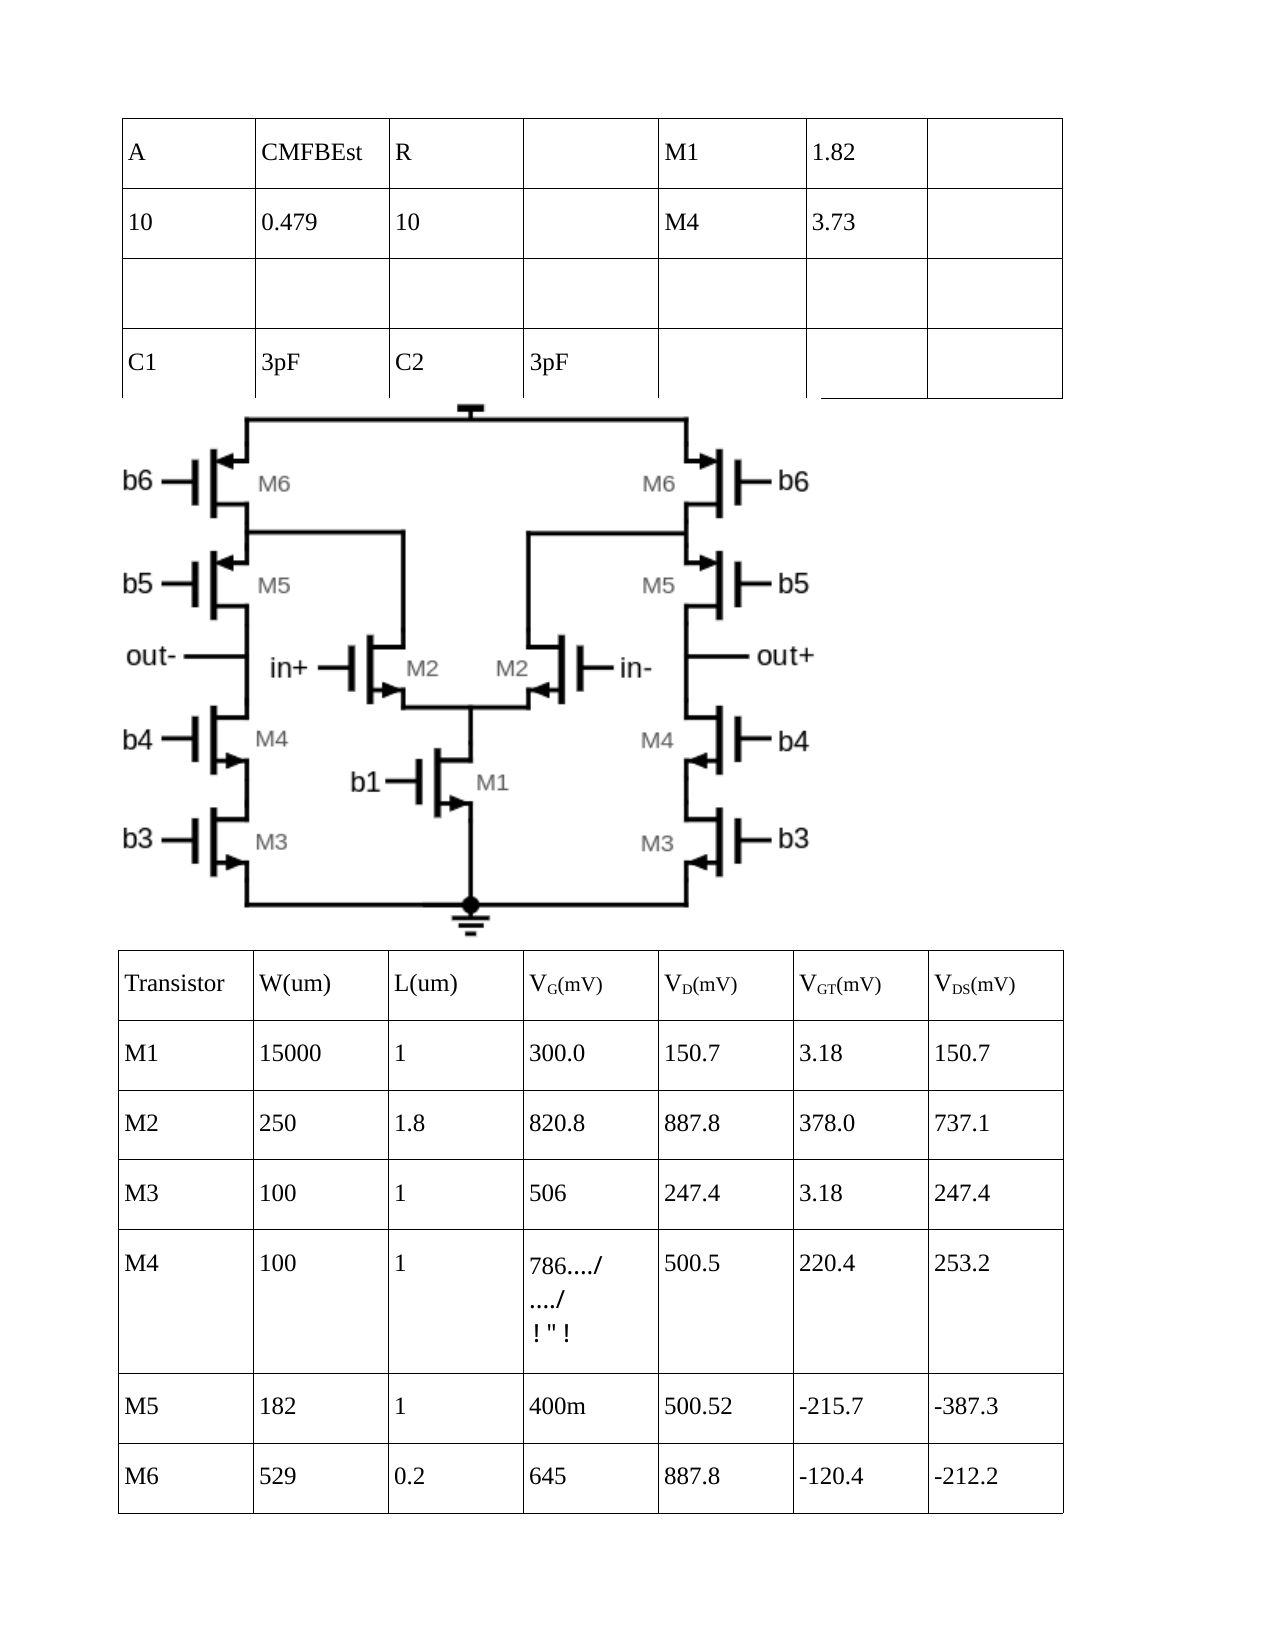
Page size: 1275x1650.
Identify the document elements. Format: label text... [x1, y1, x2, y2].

table_cell 300.0 [524, 1021, 658, 1089]
table_cell [256, 259, 389, 328]
table_cell 500.52 [659, 1374, 793, 1442]
table_cell -387.3 [929, 1374, 1063, 1442]
table_cell 10 [123, 189, 255, 258]
table_header Transistor [119, 951, 253, 1019]
table_cell M1 [659, 119, 806, 188]
table_cell [807, 259, 927, 328]
table_cell 887.8 [659, 1091, 793, 1159]
table_cell 150.7 [929, 1021, 1063, 1089]
table_cell M3 [119, 1160, 253, 1229]
table_cell [928, 329, 1062, 398]
table_cell 378.0 [794, 1091, 928, 1159]
table_cell 150.7 [659, 1021, 793, 1089]
table_cell 10 [390, 189, 523, 258]
table_cell A [123, 119, 255, 188]
table_cell 786..../ ..../ !"! [524, 1230, 658, 1373]
table_cell 182 [254, 1374, 388, 1442]
table_cell 3pF [524, 329, 658, 398]
table_cell 500.5 [659, 1230, 793, 1373]
table_cell 3.18 [794, 1160, 928, 1229]
table_cell M1 [119, 1021, 253, 1089]
table_cell 247.4 [659, 1160, 793, 1229]
table_cell 737.1 [929, 1091, 1063, 1159]
table_cell 400m [524, 1374, 658, 1442]
table_cell [524, 259, 658, 328]
table_cell -120.4 [794, 1444, 928, 1512]
table_cell [659, 259, 806, 328]
table_cell 253.2 [929, 1230, 1063, 1373]
table_cell M6 [119, 1444, 253, 1512]
table_cell [524, 119, 658, 188]
table_cell 820.8 [524, 1091, 658, 1159]
table_cell C1 [123, 329, 255, 398]
table_cell 15000 [254, 1021, 388, 1089]
table_cell 645 [524, 1444, 658, 1512]
table_cell 250 [254, 1091, 388, 1159]
table_header VGT(mV) [794, 951, 928, 1019]
table_cell 1.82 [807, 119, 927, 188]
table_cell 100 [254, 1230, 388, 1373]
table_cell [524, 189, 658, 258]
table_header L(um) [389, 951, 523, 1019]
table_cell M2 [119, 1091, 253, 1159]
table_cell R [390, 119, 523, 188]
table_cell 1 [389, 1374, 523, 1442]
table_cell M4 [659, 189, 806, 258]
table_cell 529 [254, 1444, 388, 1512]
table_cell 1.8 [389, 1091, 523, 1159]
table_cell 3.73 [807, 189, 927, 258]
table_header VDS(mV) [929, 951, 1063, 1019]
table_header VG(mV) [524, 951, 658, 1019]
table_cell 1 [389, 1160, 523, 1229]
table_cell CMFBEst [256, 119, 389, 188]
table_cell [928, 119, 1062, 188]
table_cell [123, 259, 255, 328]
table_cell -215.7 [794, 1374, 928, 1442]
table_cell [807, 329, 927, 398]
table_cell 220.4 [794, 1230, 928, 1373]
table_header VD(mV) [659, 951, 793, 1019]
table_cell 3.18 [794, 1021, 928, 1089]
table_cell [659, 329, 806, 398]
table_cell M5 [119, 1374, 253, 1442]
table_cell M4 [119, 1230, 253, 1373]
table_cell [390, 259, 523, 328]
table_cell -212.2 [929, 1444, 1063, 1512]
table_cell 3pF [256, 329, 389, 398]
table_cell 506 [524, 1160, 658, 1229]
table_cell [928, 259, 1062, 328]
table_cell 1 [389, 1230, 523, 1373]
table_cell [928, 189, 1062, 258]
table_cell 0.2 [389, 1444, 523, 1512]
table_cell 100 [254, 1160, 388, 1229]
picture [118, 398, 822, 950]
table_cell 247.4 [929, 1160, 1063, 1229]
table_cell C2 [390, 329, 523, 398]
table_cell 1 [389, 1021, 523, 1089]
table_cell 887.8 [659, 1444, 793, 1512]
table_cell 0.479 [256, 189, 389, 258]
table_header W(um) [254, 951, 388, 1019]
